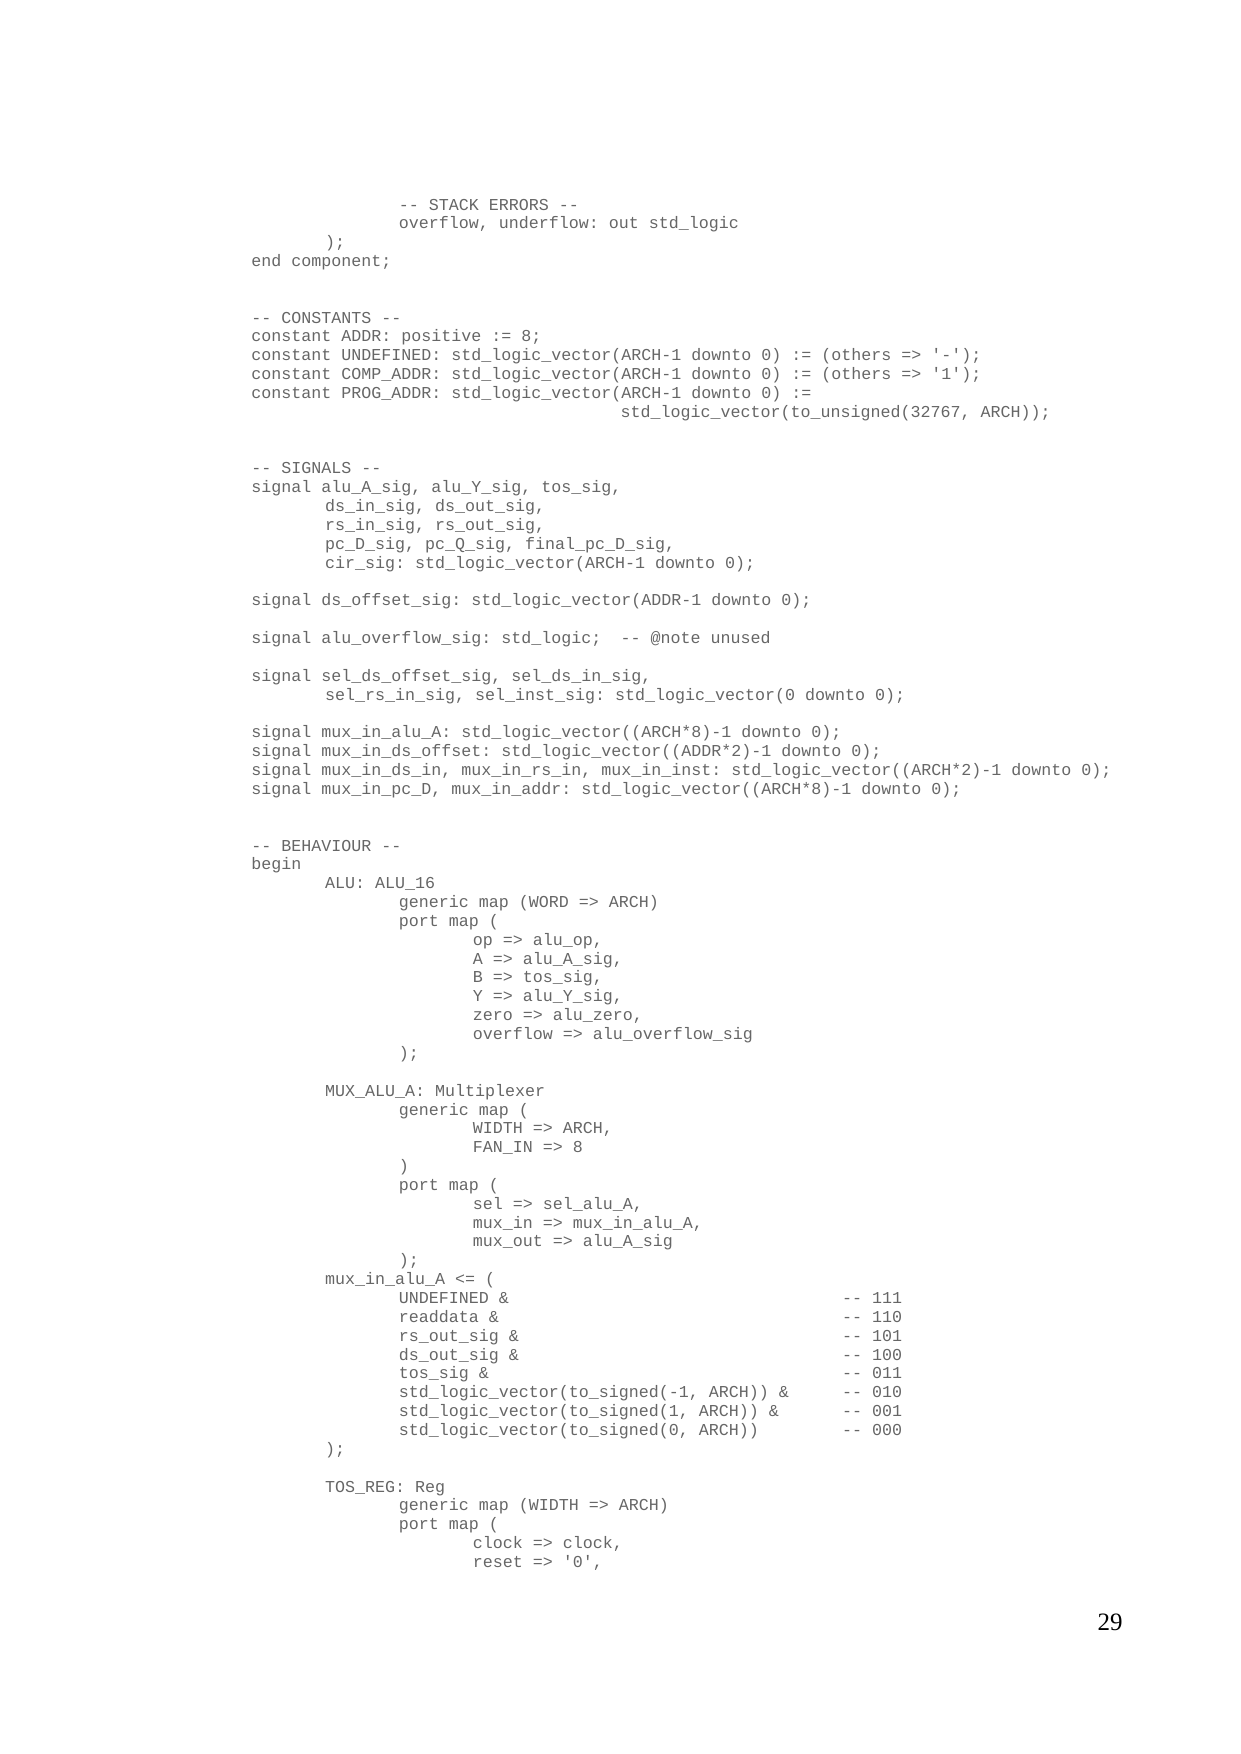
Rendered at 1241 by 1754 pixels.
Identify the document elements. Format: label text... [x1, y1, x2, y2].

text sel_rs_in_sig, sel_inst_sig: std_logic_vector(0 downto 0); [177, 686, 1122, 705]
text ds_in_sig, ds_out_sig, [177, 498, 1122, 517]
text constant PROG_ADDR: std_logic_vector(ARCH-1 downto 0) := [177, 384, 1122, 403]
text end component; [177, 253, 1122, 271]
text generic map ( [177, 1101, 1122, 1120]
text port map ( [177, 1176, 1122, 1195]
text signal ds_offset_sig: std_logic_vector(ADDR-1 downto 0); [177, 592, 1122, 611]
text constant UNDEFINED: std_logic_vector(ARCH-1 downto 0) := (others => '-'); [177, 347, 1122, 366]
text overflow => alu_overflow_sig [177, 1026, 1122, 1044]
text clock => clock, [177, 1535, 1122, 1553]
text op => alu_op, [177, 931, 1122, 950]
text TOS_REG: Reg [177, 1478, 1122, 1497]
text FAN_IN => 8 [177, 1139, 1122, 1158]
text pc_D_sig, pc_Q_sig, final_pc_D_sig, [177, 535, 1122, 554]
text port map ( [177, 912, 1122, 931]
text reset => '0', [177, 1553, 1122, 1572]
text mux_out => alu_A_sig [177, 1233, 1122, 1252]
text rs_in_sig, rs_out_sig, [177, 517, 1122, 535]
text overflow, underflow: out std_logic [177, 215, 1122, 234]
text signal sel_ds_offset_sig, sel_ds_in_sig, [177, 667, 1122, 686]
text signal mux_in_ds_offset: std_logic_vector((ADDR*2)-1 downto 0); [177, 743, 1122, 762]
text mux_in => mux_in_alu_A, [177, 1214, 1122, 1233]
text signal mux_in_alu_A: std_logic_vector((ARCH*8)-1 downto 0); [177, 724, 1122, 743]
text port map ( [177, 1516, 1122, 1535]
text rs_out_sig & -- 101 [177, 1327, 1122, 1346]
text readdata & -- 110 [177, 1308, 1122, 1327]
text std_logic_vector(to_signed(-1, ARCH)) & -- 010 [177, 1384, 1122, 1403]
text ) [177, 1158, 1122, 1176]
text -- CONSTANTS -- [177, 309, 1122, 328]
text -- STACK ERRORS -- [177, 196, 1122, 215]
text zero => alu_zero, [177, 1007, 1122, 1026]
text begin [177, 856, 1122, 875]
text std_logic_vector(to_unsigned(32767, ARCH)); [177, 403, 1122, 422]
text signal alu_A_sig, alu_Y_sig, tos_sig, [177, 479, 1122, 498]
text -- SIGNALS -- [177, 460, 1122, 479]
text constant COMP_ADDR: std_logic_vector(ARCH-1 downto 0) := (others => '1'); [177, 366, 1122, 384]
text cir_sig: std_logic_vector(ARCH-1 downto 0); [177, 554, 1122, 573]
text MUX_ALU_A: Multiplexer [177, 1082, 1122, 1101]
text A => alu_A_sig, [177, 950, 1122, 969]
text ds_out_sig & -- 100 [177, 1346, 1122, 1365]
text ); [177, 1440, 1122, 1459]
text B => tos_sig, [177, 969, 1122, 988]
text tos_sig & -- 011 [177, 1365, 1122, 1384]
text signal mux_in_ds_in, mux_in_rs_in, mux_in_inst: std_logic_vector((ARCH*2)-1 downto 0); [177, 762, 1122, 781]
text UNDEFINED & -- 111 [177, 1289, 1122, 1308]
text WIDTH => ARCH, [177, 1120, 1122, 1139]
text signal mux_in_pc_D, mux_in_addr: std_logic_vector((ARCH*8)-1 downto 0); [177, 781, 1122, 799]
text generic map (WORD => ARCH) [177, 894, 1122, 912]
text sel => sel_alu_A, [177, 1195, 1122, 1214]
text ALU: ALU_16 [177, 875, 1122, 894]
text constant ADDR: positive := 8; [177, 328, 1122, 347]
text ); [177, 1252, 1122, 1271]
text ); [177, 234, 1122, 253]
text mux_in_alu_A <= ( [177, 1271, 1122, 1289]
text generic map (WIDTH => ARCH) [177, 1497, 1122, 1516]
text signal alu_overflow_sig: std_logic; -- @note unused [177, 630, 1122, 648]
text Y => alu_Y_sig, [177, 988, 1122, 1007]
text std_logic_vector(to_signed(1, ARCH)) & -- 001 [177, 1403, 1122, 1422]
text std_logic_vector(to_signed(0, ARCH)) -- 000 [177, 1422, 1122, 1440]
text -- BEHAVIOUR -- [177, 837, 1122, 856]
text ); [177, 1044, 1122, 1063]
